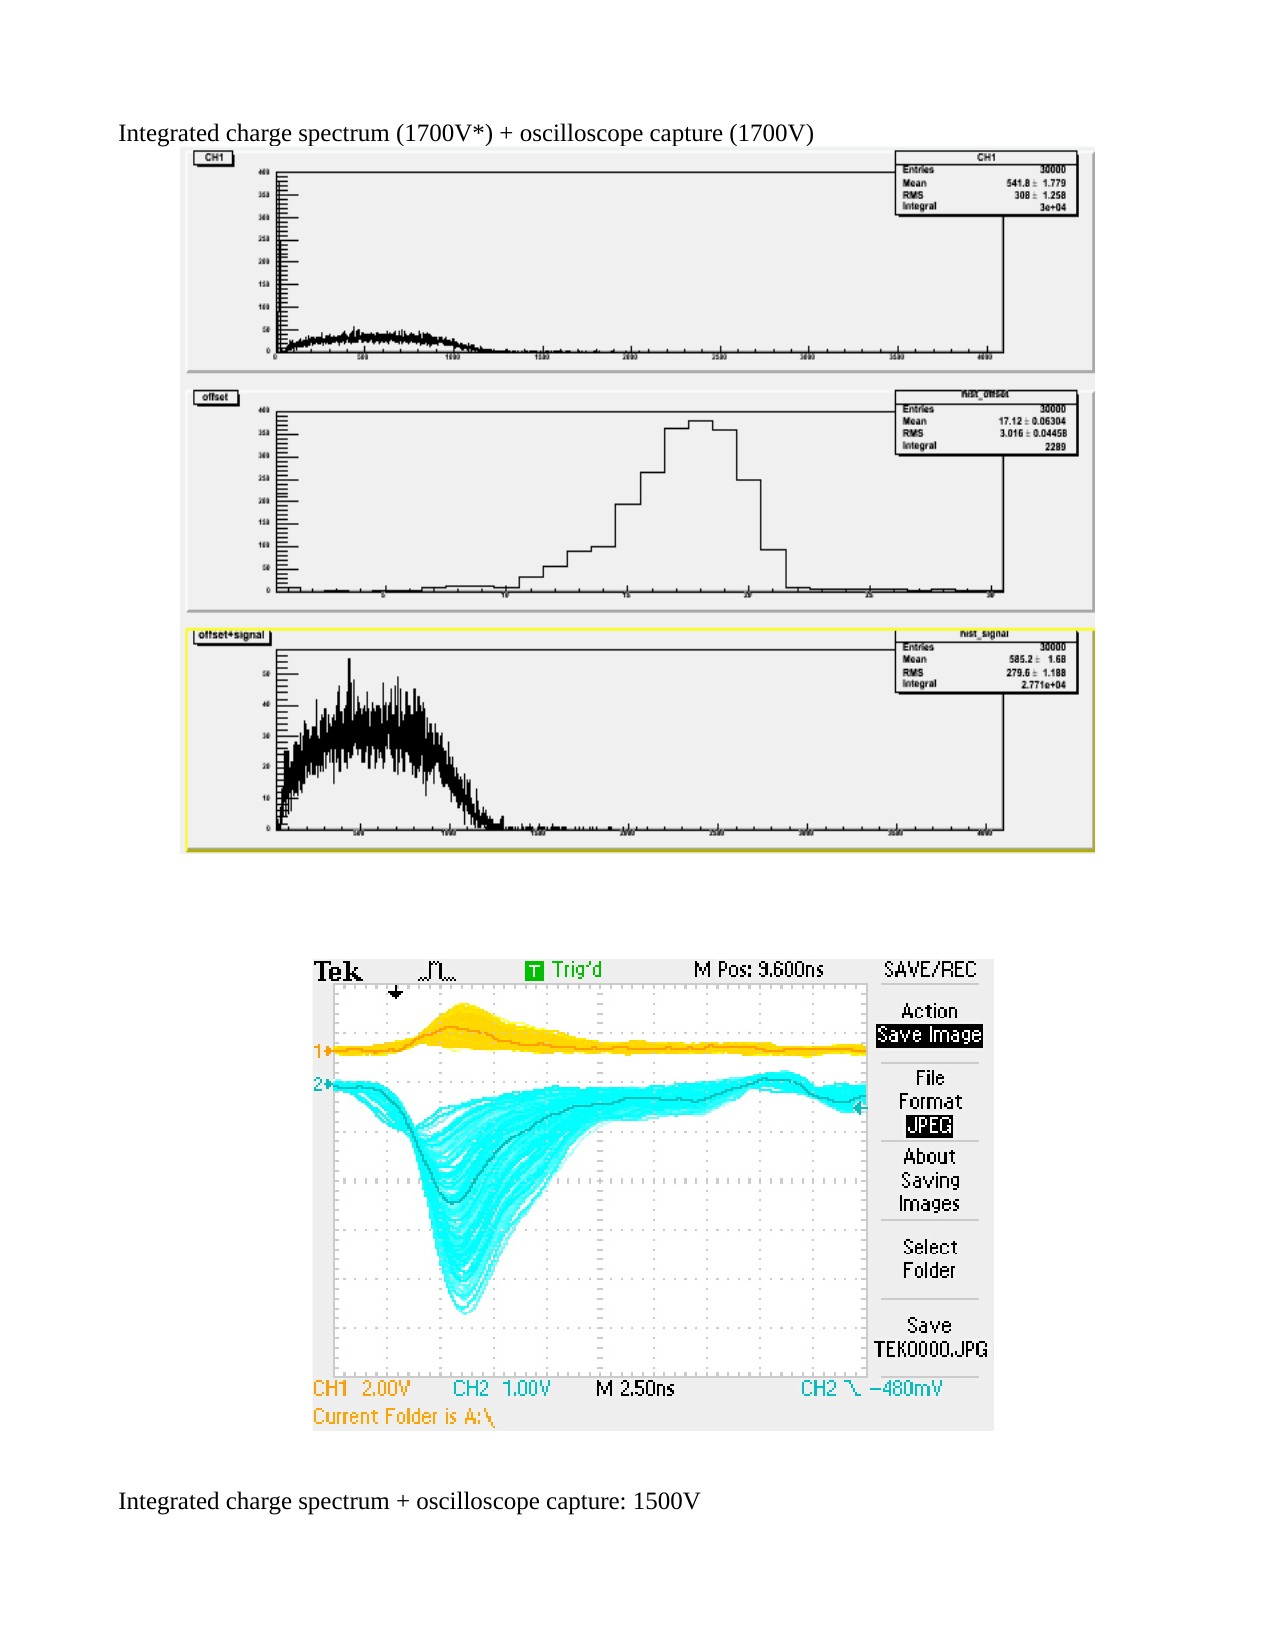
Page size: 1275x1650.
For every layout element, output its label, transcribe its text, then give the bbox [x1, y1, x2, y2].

picture [180, 146, 1095, 854]
text Integrated charge spectrum (1700V*) + oscilloscope capture (1700V) [118, 118, 1157, 147]
text Integrated charge spectrum + oscilloscope capture: 1500V [118, 1486, 1157, 1515]
picture [312, 959, 994, 1431]
